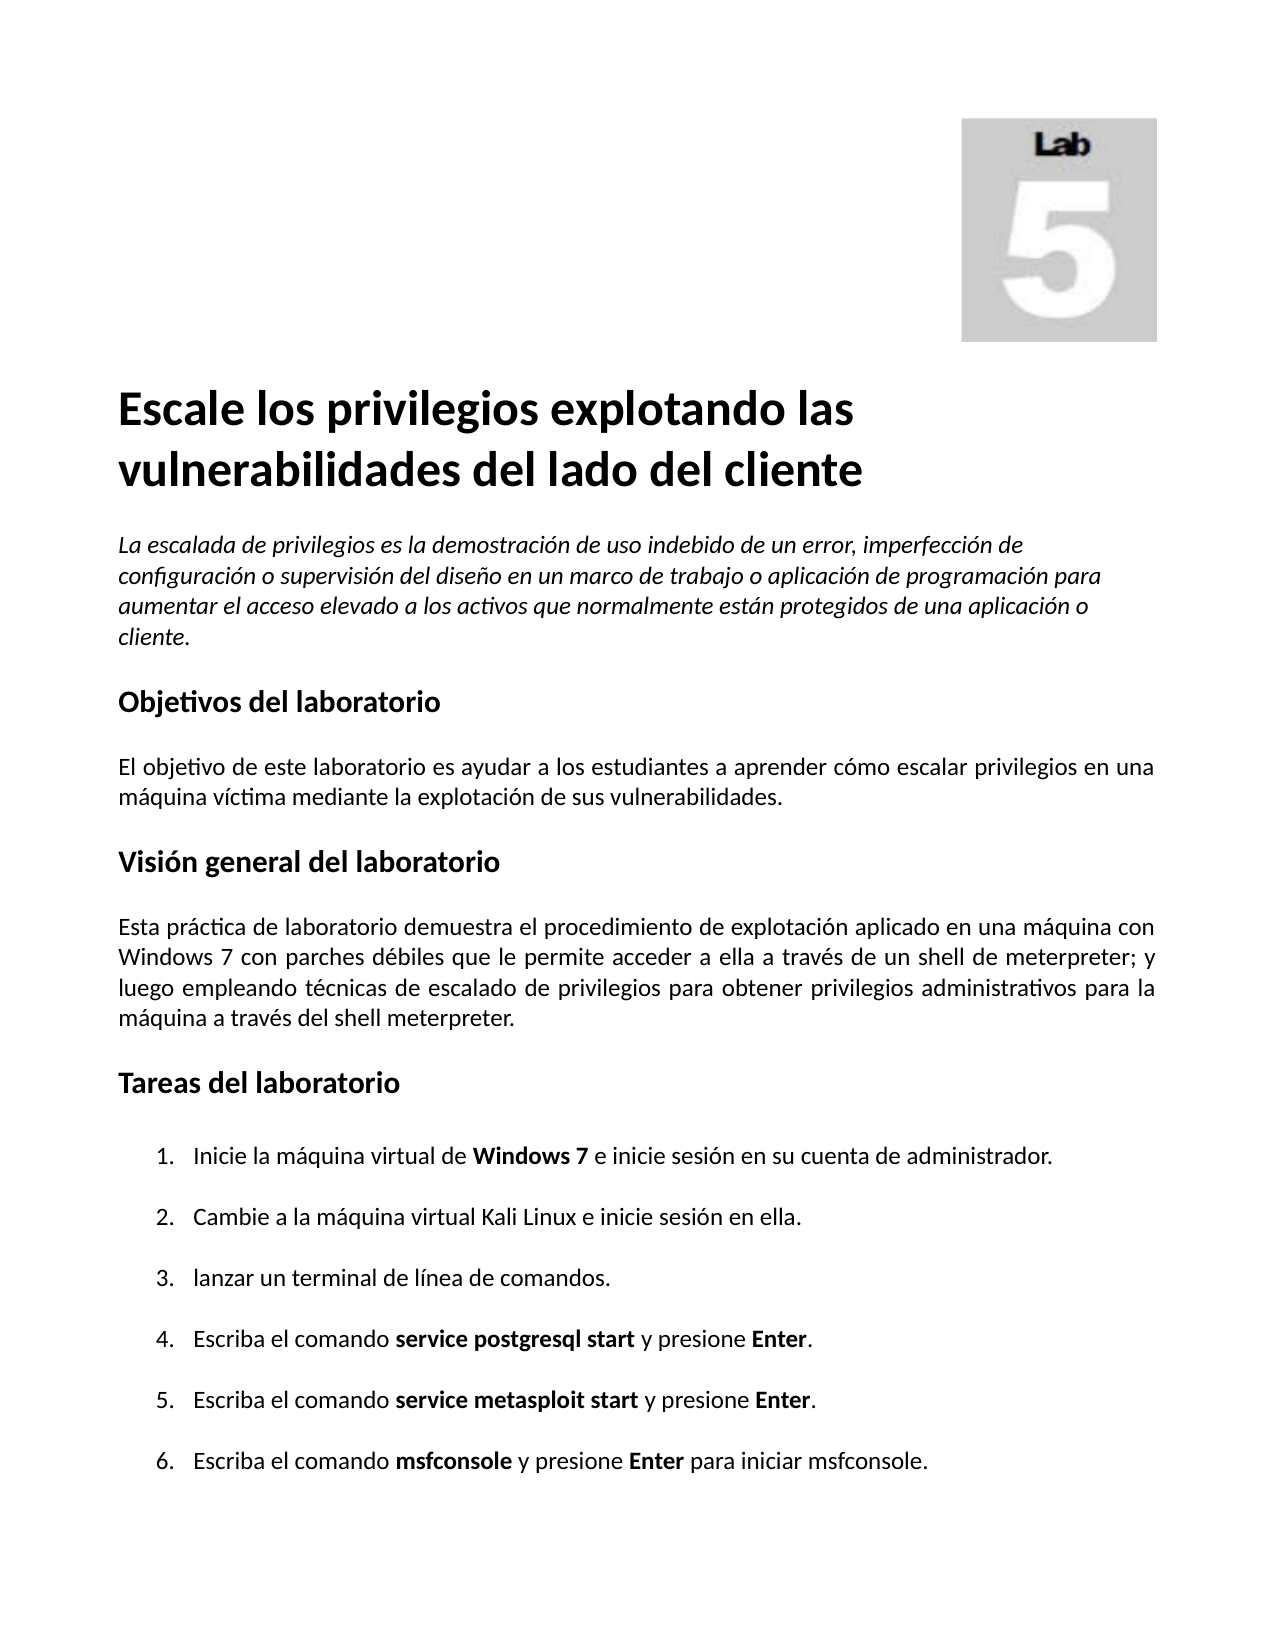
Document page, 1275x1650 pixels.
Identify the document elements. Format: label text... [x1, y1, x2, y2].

text Objetivos del laboratorio [118, 682, 1157, 720]
picture [961, 118, 1157, 342]
text El objetivo de este laboratorio es ayudar a los estudiantes a aprender cómo escalar privilegios en una máquina víctima mediante la explotación de sus vulnerabilidades. [118, 751, 1157, 812]
text La escalada de privilegios es la demostración de uso indebido de un error, imperfección de configuración o supervisión del diseño en un marco de trabajo o aplicación de programación para aumentar el acceso elevado a los activos que normalmente están protegidos de una aplicación o cliente. [118, 529, 1157, 652]
list Escriba el comando msfconsole y presione Enter para iniciar msfconsole. [156, 1445, 1157, 1476]
list Escriba el comando service metasploit start y presione Enter. [156, 1384, 1157, 1414]
text Tareas del laboratorio [118, 1063, 1157, 1102]
text Esta práctica de laboratorio demuestra el procedimiento de explotación aplicado en una máquina con Windows 7 con parches débiles que le permite acceder a ella a través de un shell de meterpreter; y luego empleando técnicas de escalado de privilegios para obtener privilegios administrativos para la máquina a través del shell meterpreter. [118, 911, 1157, 1033]
text Visión general del laboratorio [118, 842, 1157, 880]
list Inicie la máquina virtual de Windows 7 e inicie sesión en su cuenta de administrador. [156, 1140, 1157, 1170]
list lanzar un terminal de línea de comandos. [156, 1262, 1157, 1292]
list Cambie a la máquina virtual Kali Linux e inicie sesión en ella. [156, 1201, 1157, 1231]
list Escriba el comando service postgresql start y presione Enter. [156, 1323, 1157, 1353]
text Escale los privilegios explotando las vulnerabilidades del lado del cliente [118, 377, 1157, 499]
